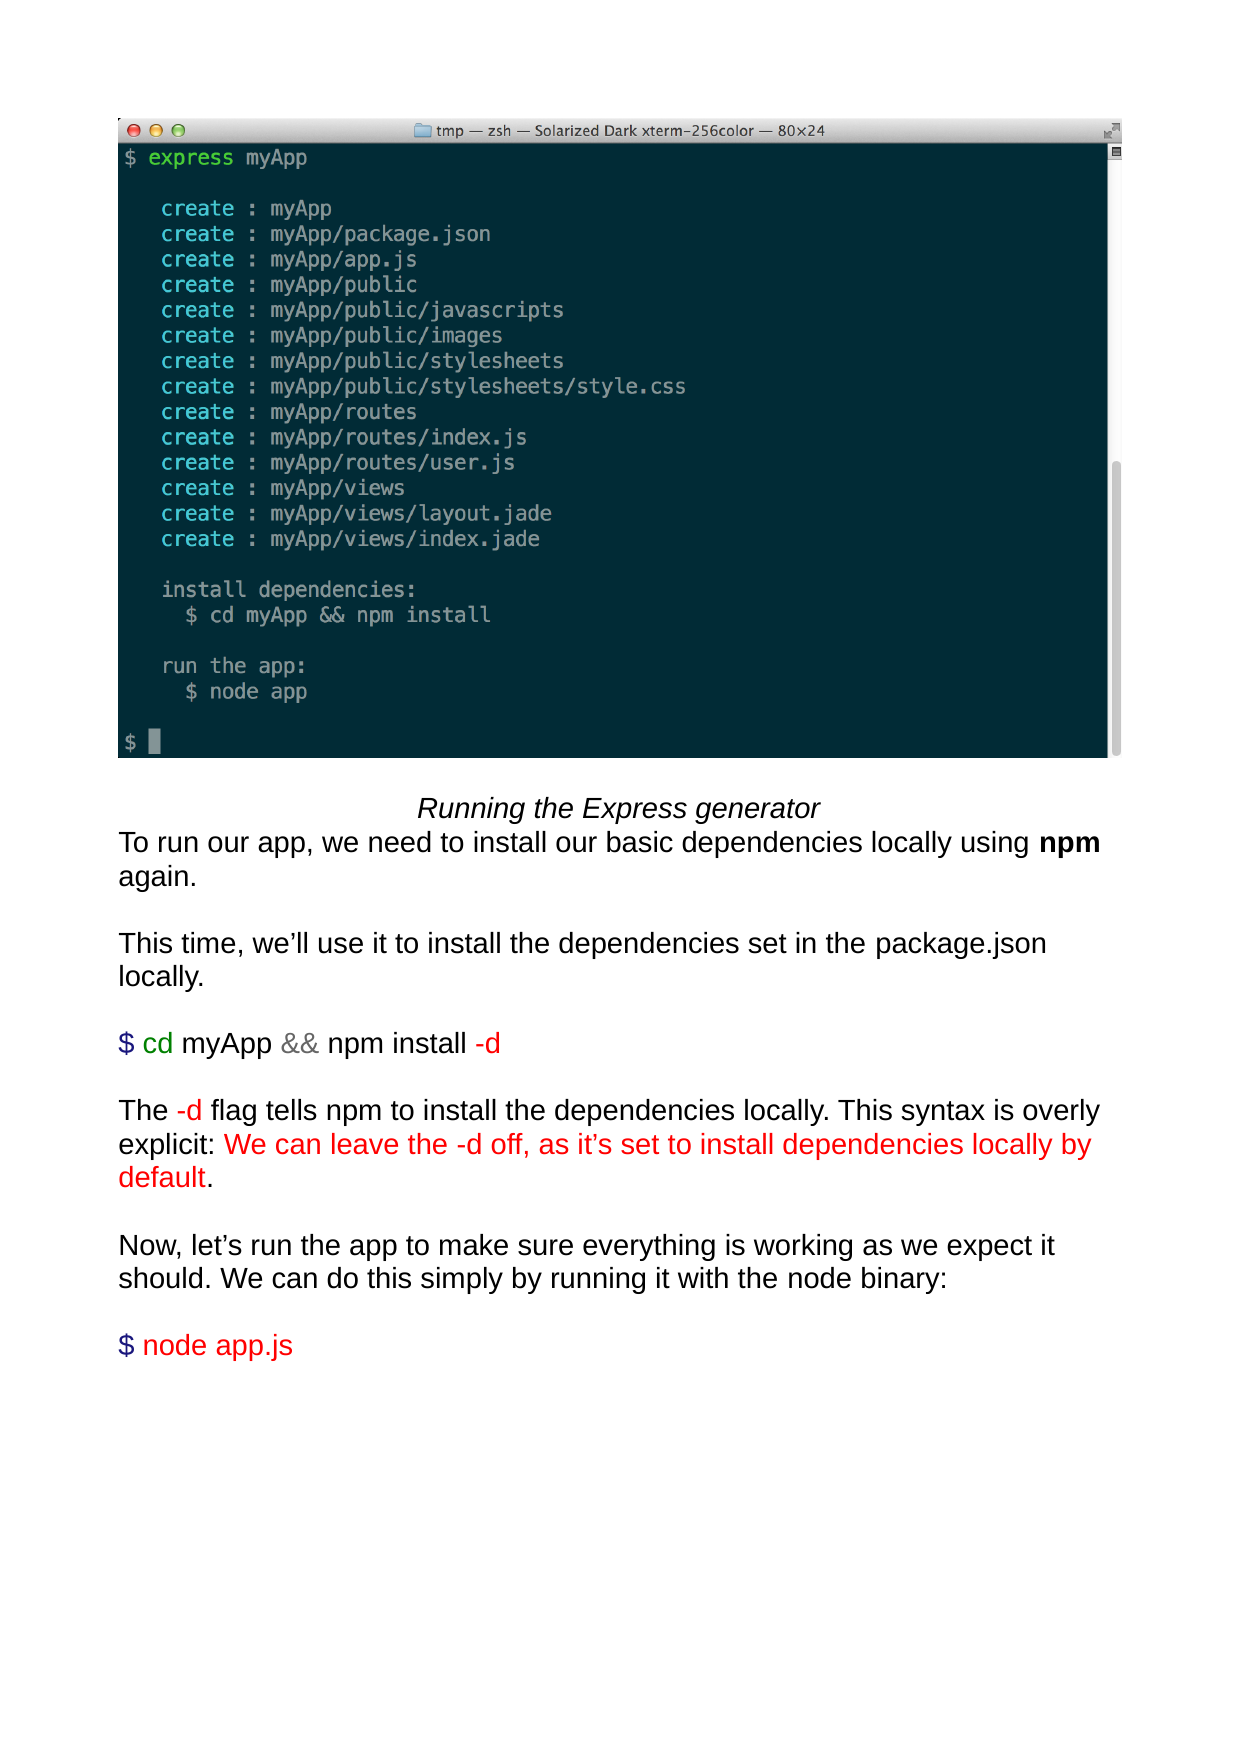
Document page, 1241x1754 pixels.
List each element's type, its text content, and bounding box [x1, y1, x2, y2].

text $ cd myApp && npm install -d [118, 1026, 1122, 1060]
text The -d flag tells npm to install the dependencies locally. This syntax is overly explicit: We can leave the -d off, as it’s set to install dependencies locally by default. [118, 1093, 1122, 1194]
text To run our app, we need to install our basic dependencies locally using npm again. [118, 825, 1122, 892]
text $ node app.js [118, 1328, 1122, 1362]
text This time, we’ll use it to install the dependencies set in the package.json locally. [118, 926, 1122, 993]
text Running the Express generator [118, 791, 1122, 825]
text Now, let’s run the app to make sure everything is working as we expect it should. We can do this simply by running it with the node binary: [118, 1227, 1122, 1294]
